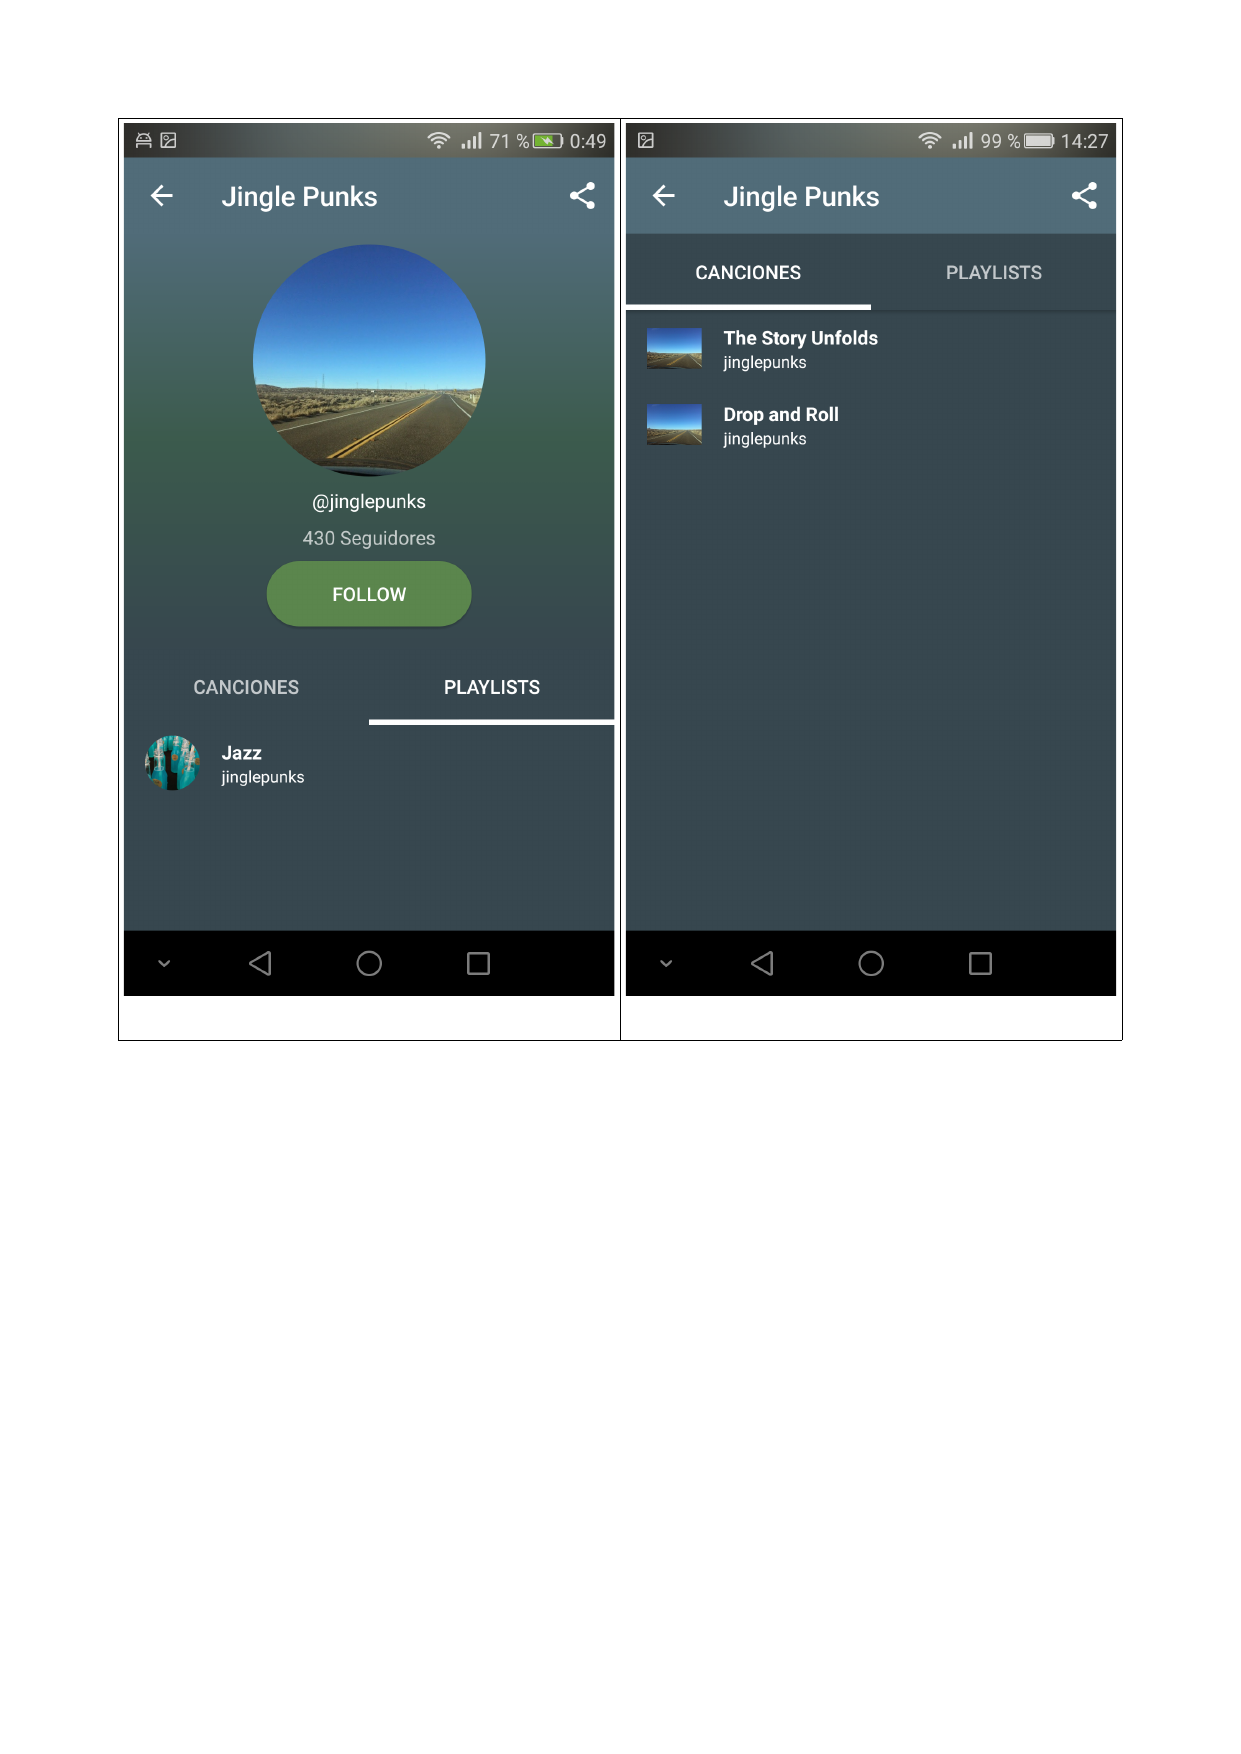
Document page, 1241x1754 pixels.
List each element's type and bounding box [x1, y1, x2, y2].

picture [123, 123, 615, 996]
picture [625, 123, 1117, 996]
table_cell [621, 119, 1122, 1040]
table_cell [119, 119, 620, 1040]
